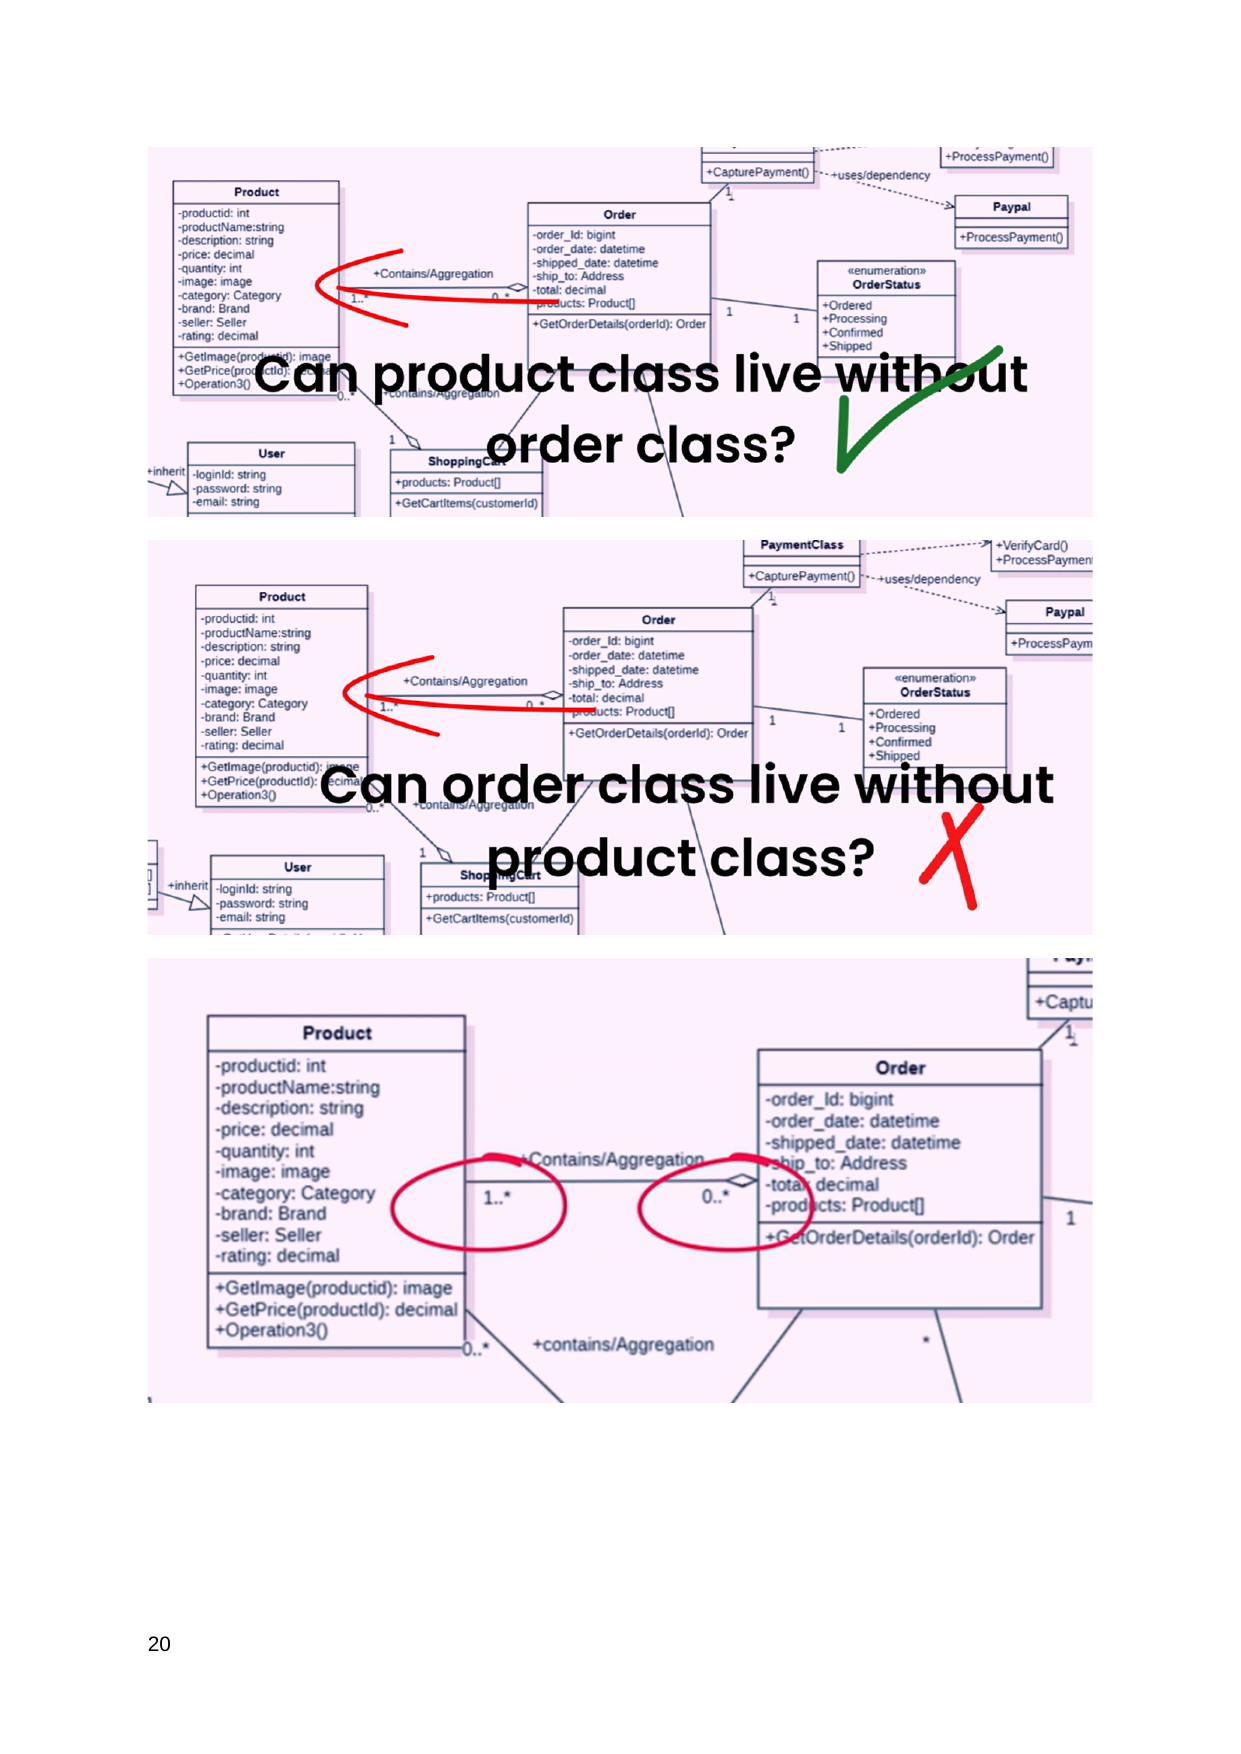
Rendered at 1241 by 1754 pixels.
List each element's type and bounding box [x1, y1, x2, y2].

picture [147, 147, 1093, 517]
picture [147, 958, 1093, 1403]
picture [147, 540, 1093, 935]
